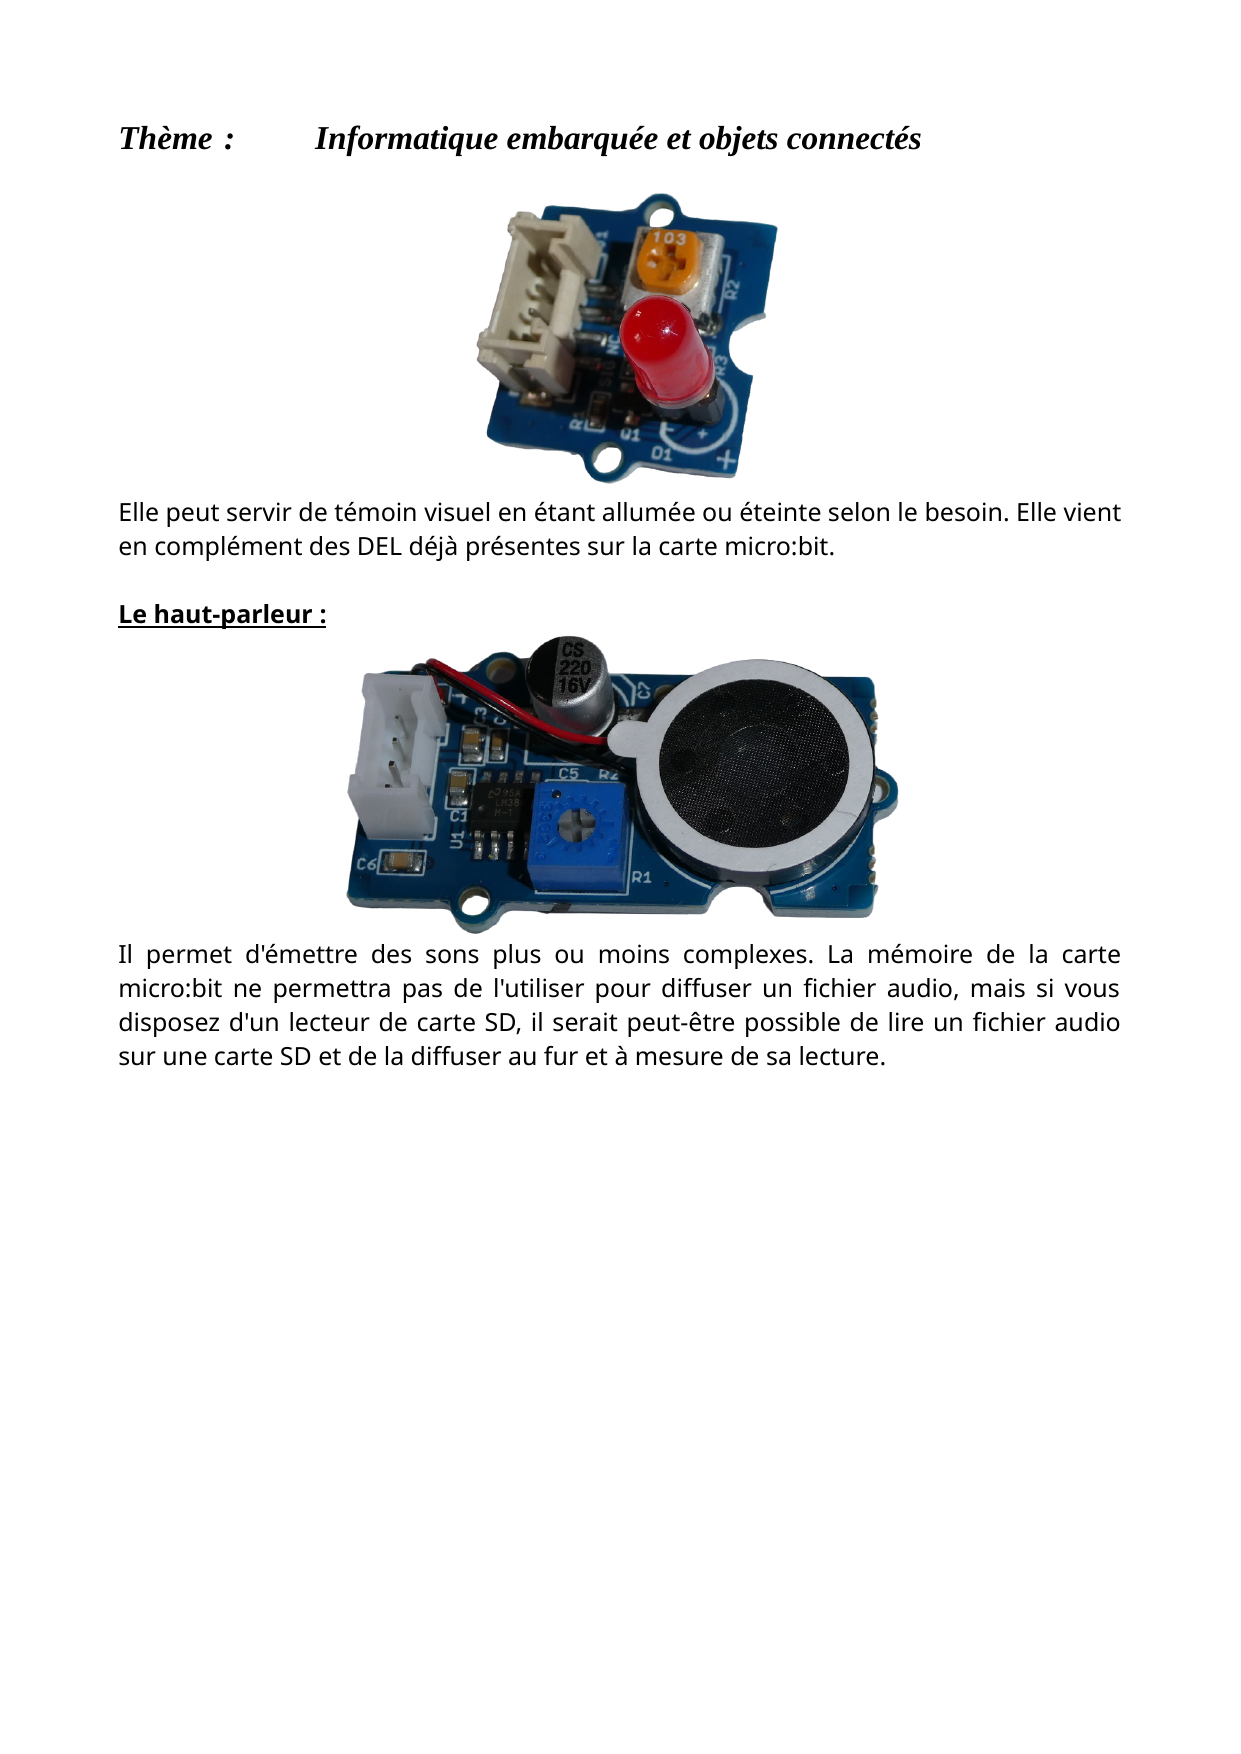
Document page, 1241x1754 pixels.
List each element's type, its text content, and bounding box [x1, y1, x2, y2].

text Il permet d'émettre des sons plus ou moins complexes. La mémoire de la carte micro:bit ne permettra pas de l'utiliser pour diffuser un fichier audio, mais si vous disposez d'un lecteur de carte SD, il serait peut-être possible de lire un fichier audio sur une carte SD et de la diffuser au fur et à mesure de sa lecture. [118, 631, 1122, 1073]
text Le haut-parleur : [118, 597, 1122, 631]
picture [337, 631, 903, 937]
picture [457, 186, 783, 495]
text Elle peut servir de témoin visuel en étant allumée ou éteinte selon le besoin. Elle vient en complément des DEL déjà présentes sur la carte micro:bit. [118, 186, 1122, 563]
